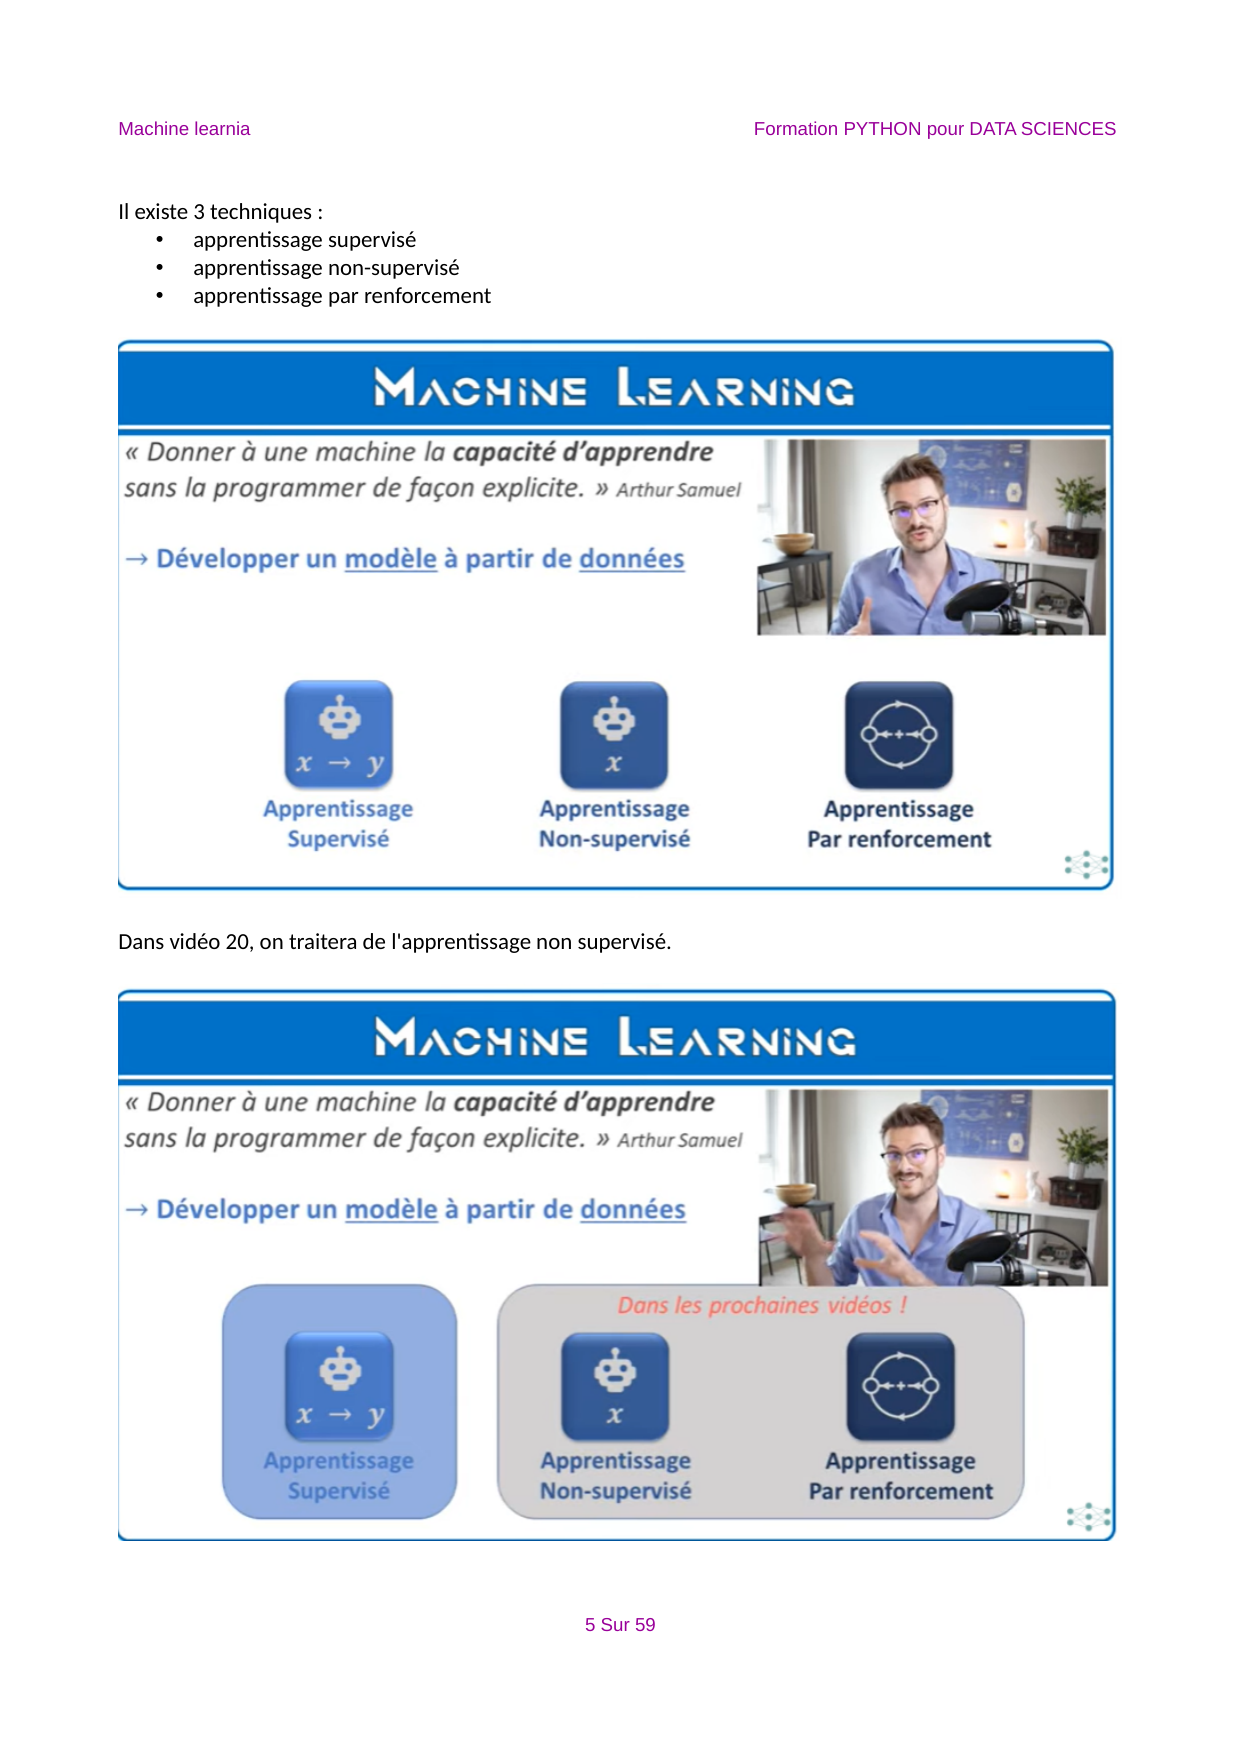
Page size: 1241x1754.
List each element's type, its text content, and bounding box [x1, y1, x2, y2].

picture [118, 983, 1122, 1541]
list apprentissage par renforcement [156, 281, 1122, 309]
text Dans vidéo 20, on traitera de l'apprentissage non supervisé. [118, 927, 1122, 955]
list apprentissage supervisé [156, 225, 1122, 253]
list apprentissage non-supervisé [156, 253, 1122, 281]
text Il existe 3 techniques : [118, 197, 1122, 225]
picture [118, 337, 1122, 899]
